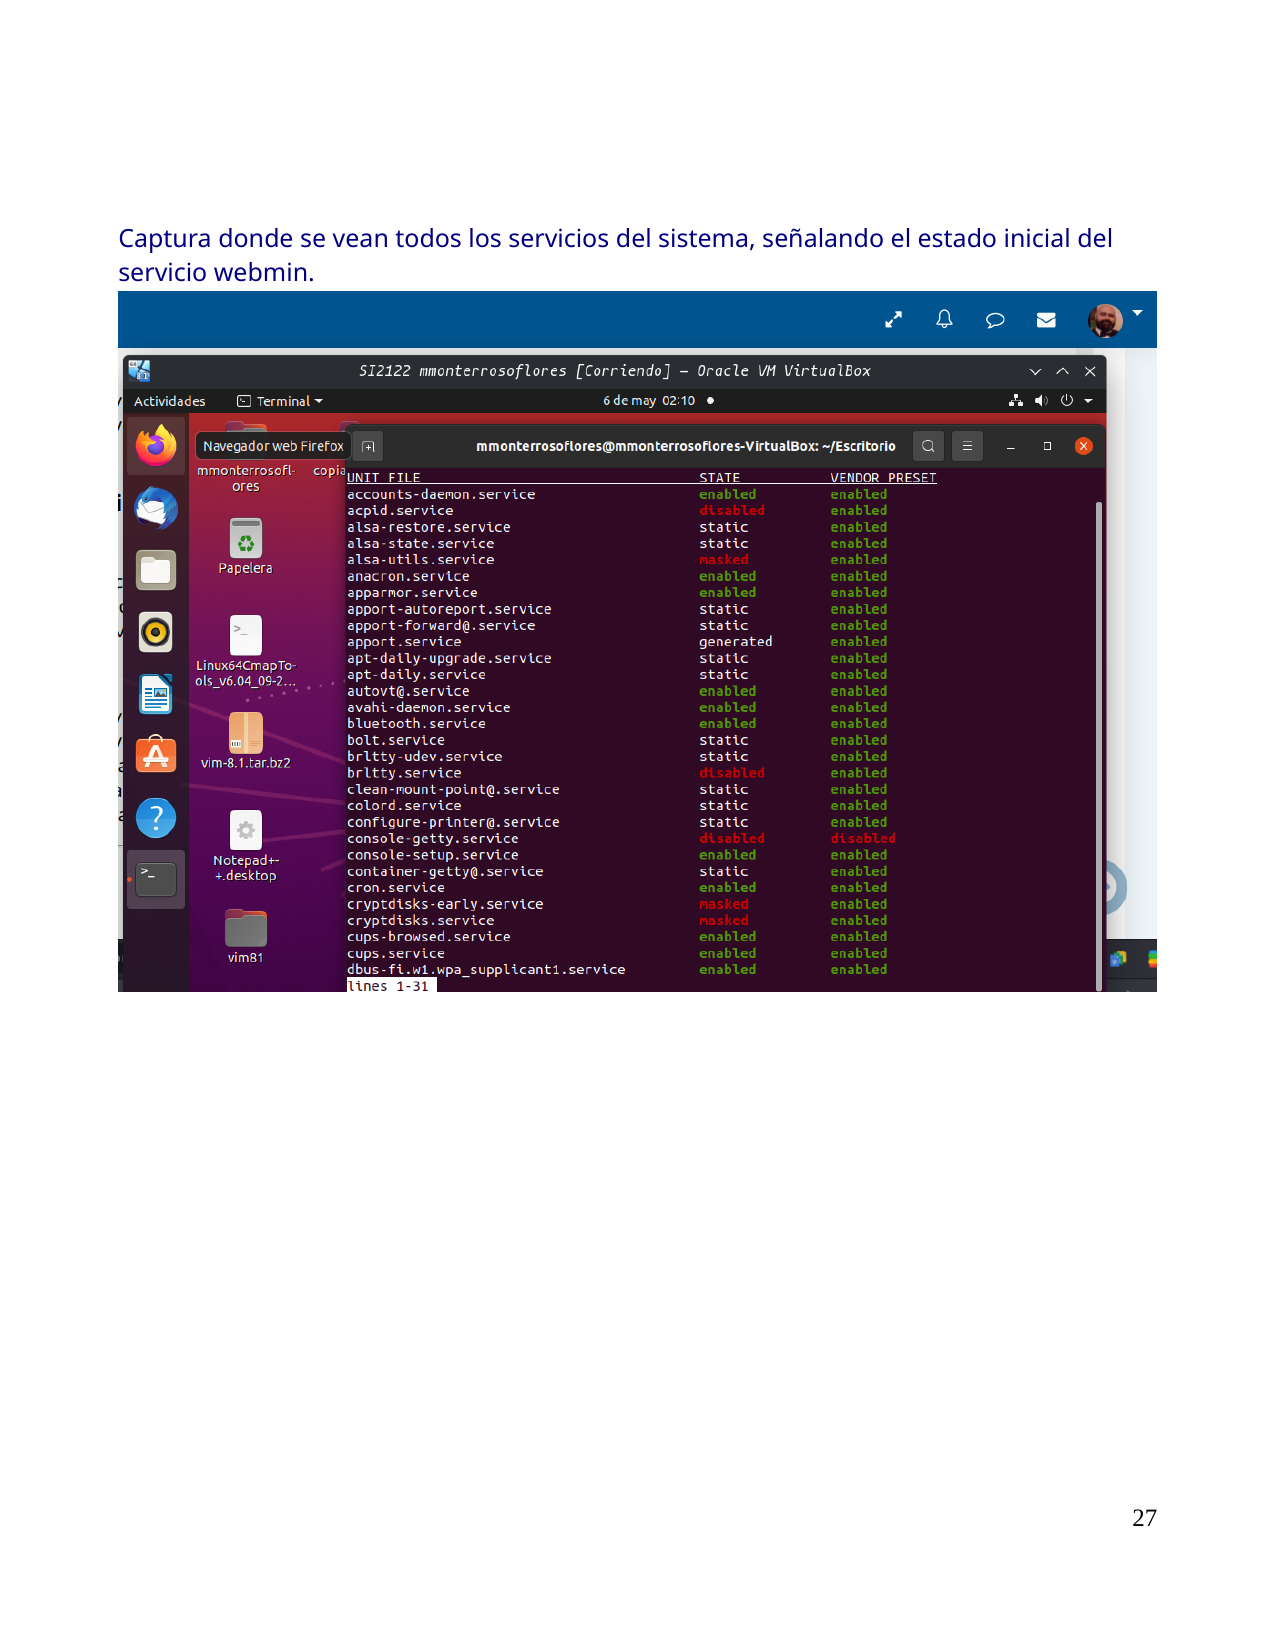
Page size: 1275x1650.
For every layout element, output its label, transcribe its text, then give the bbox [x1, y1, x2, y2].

picture [118, 288, 1157, 992]
text Captura donde se vean todos los servicios del sistema, señalando el estado inicial del servicio webmin. [118, 220, 1157, 288]
table_header [118, 992, 1157, 1026]
